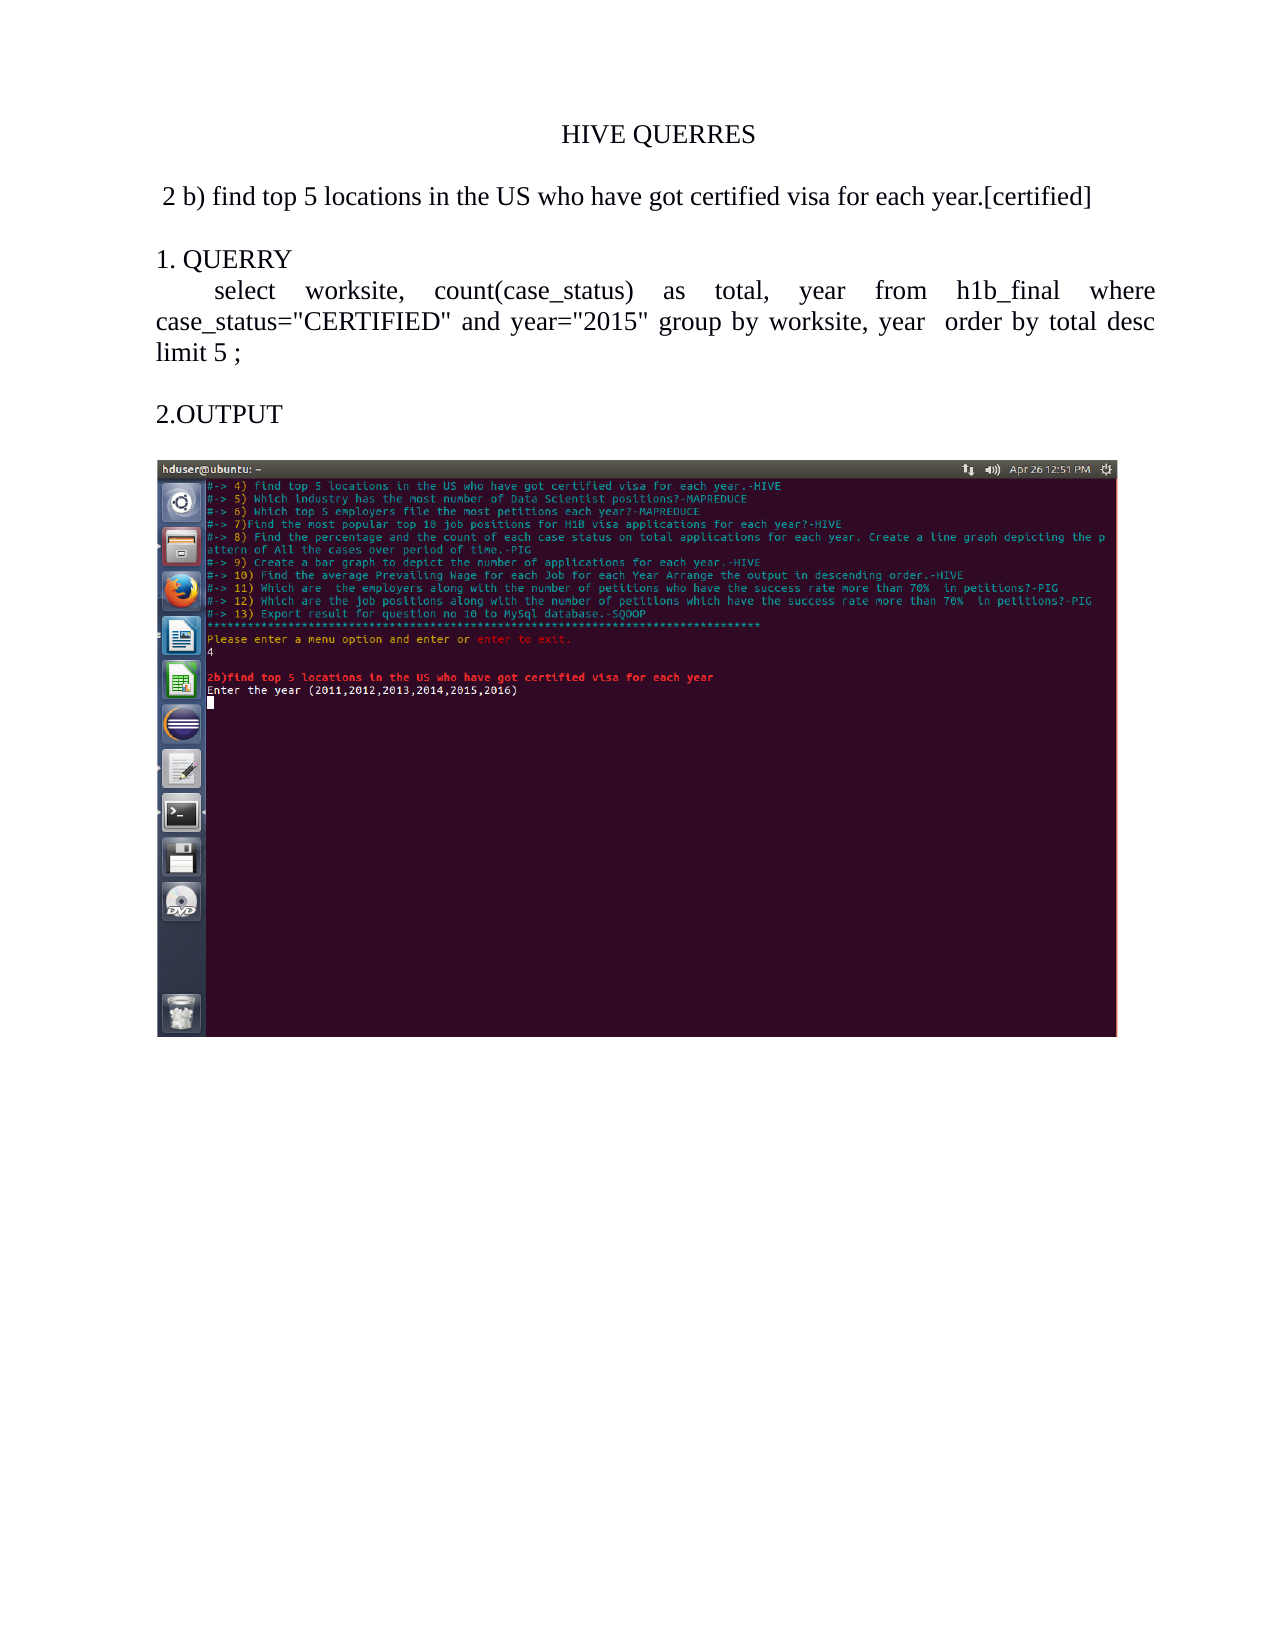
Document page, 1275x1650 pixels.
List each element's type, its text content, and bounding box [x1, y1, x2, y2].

text select worksite, count(case_status) as total, year from h1b_final where case_status="CERTIFIED" and year="2015" group by worksite, year order by total desc limit 5 ; [156, 274, 1157, 367]
text 2.OUTPUT [156, 398, 1157, 429]
text HIVE QUERRES [118, 118, 1157, 149]
picture [157, 460, 1118, 1037]
text 2 b) find top 5 locations in the US who have got certified visa for each year.[certified] [156, 180, 1157, 212]
text 1. QUERRY [156, 243, 1157, 274]
